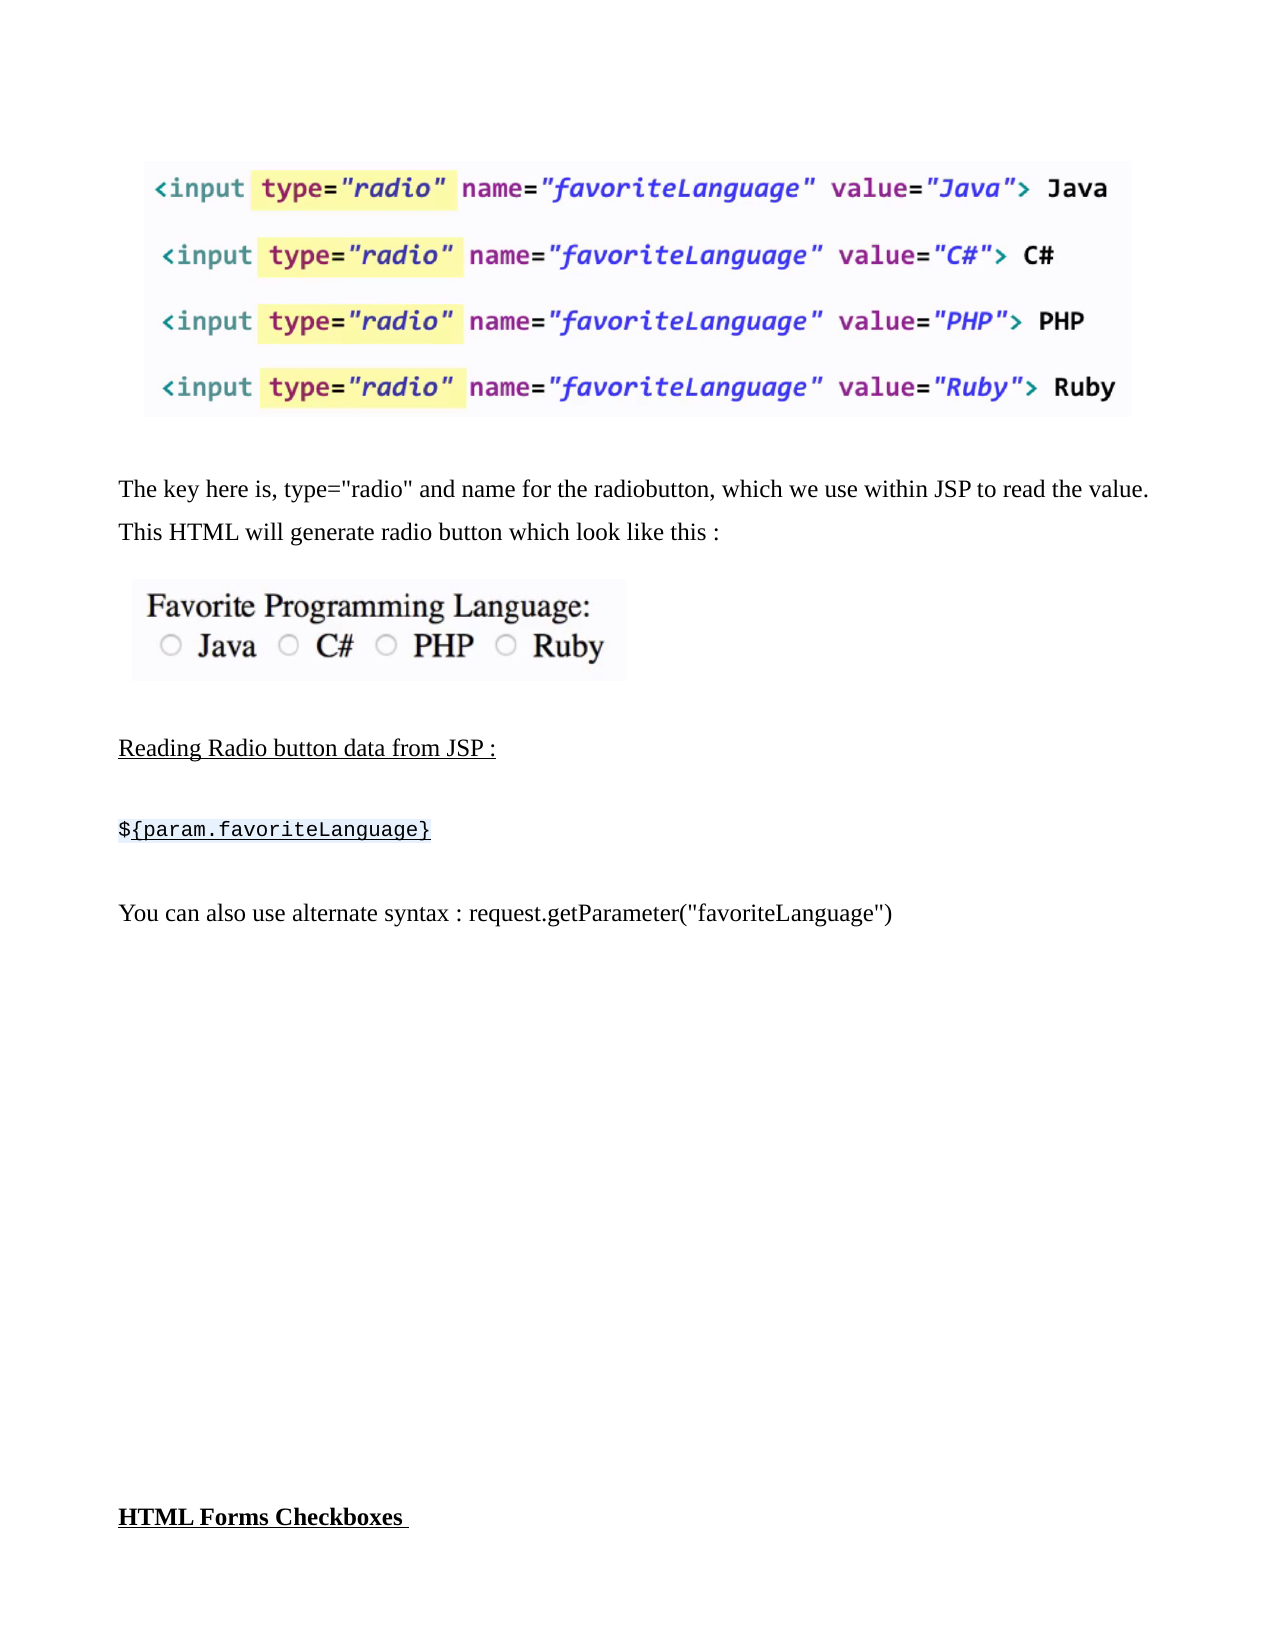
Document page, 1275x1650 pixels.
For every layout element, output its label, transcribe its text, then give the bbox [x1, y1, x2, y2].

text The key here is, type="radio" and name for the radiobutton, which we use within JSP to read the value. [118, 474, 1157, 503]
picture [143, 161, 1132, 417]
picture [131, 579, 627, 681]
text You can also use alternate syntax : request.getParameter("favoriteLanguage") [118, 898, 1157, 927]
text Reading Radio button data from JSP : [118, 733, 1157, 762]
text This HTML will generate radio button which look like this : [118, 517, 1157, 546]
text ${param.favoriteLanguage} [118, 819, 1157, 843]
text HTML Forms Checkboxes [118, 1502, 1157, 1530]
